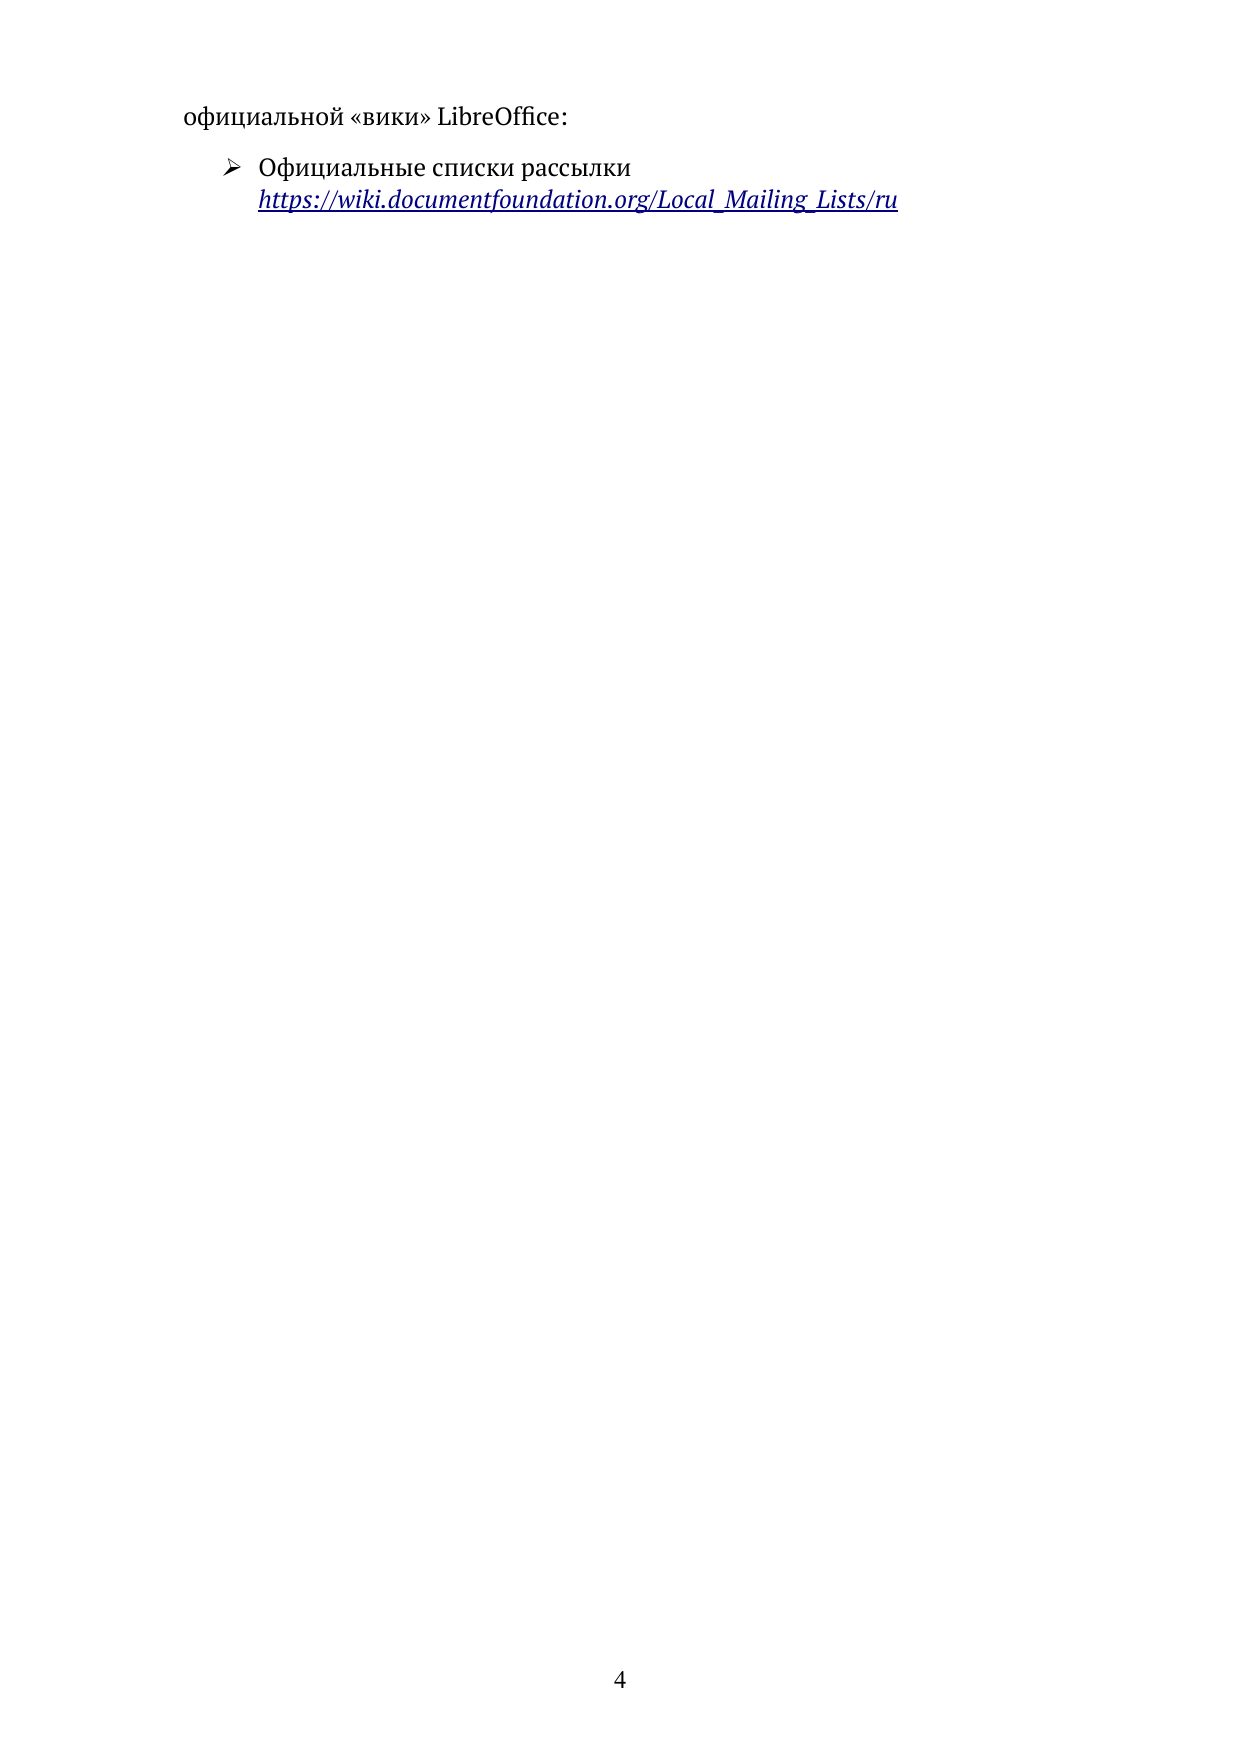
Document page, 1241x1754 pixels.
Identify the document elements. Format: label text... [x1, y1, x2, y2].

list Официальные списки рассылки https://wiki.documentfoundation.org/Local_Mailing_Lists/ru [221, 151, 1116, 215]
text официальной «вики» LibreOffice: [183, 100, 1116, 133]
